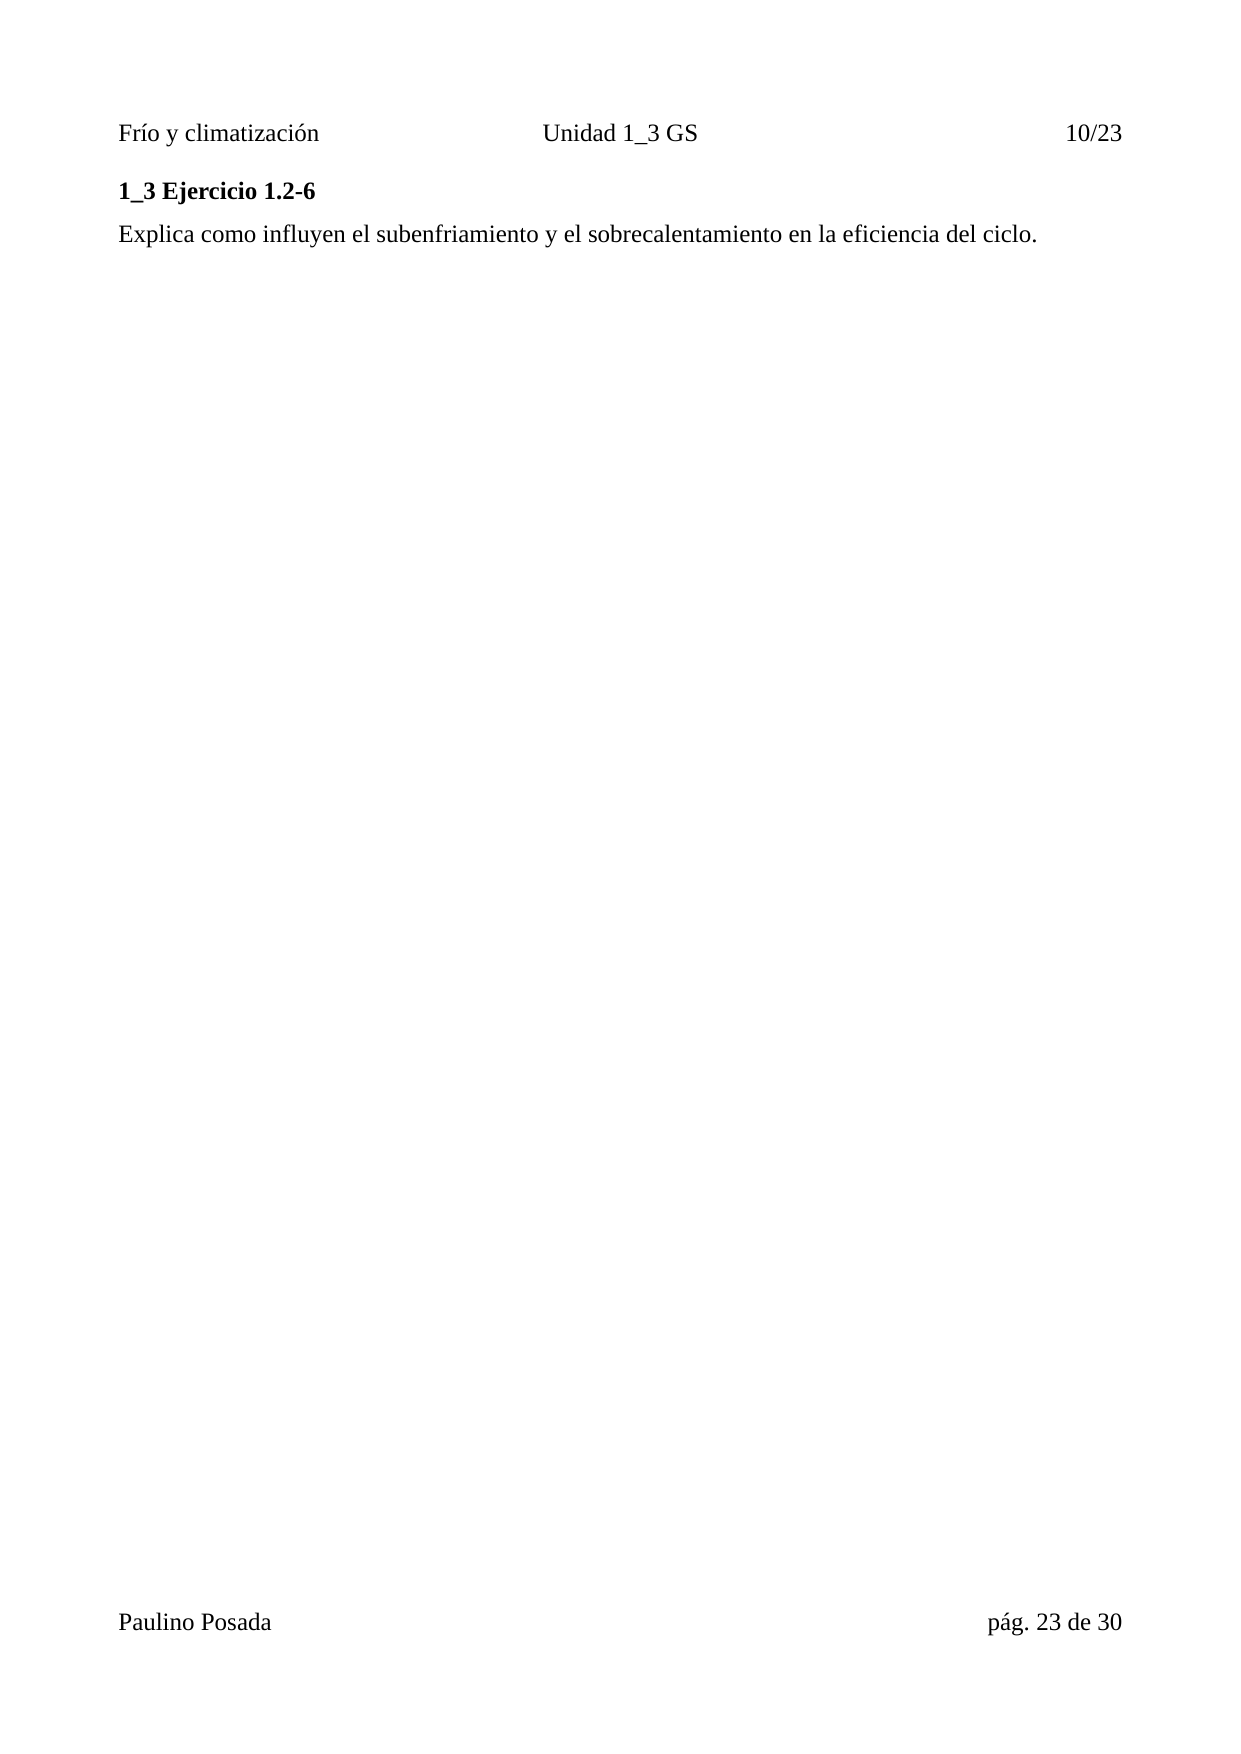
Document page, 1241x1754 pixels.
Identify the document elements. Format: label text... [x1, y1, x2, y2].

text 1_3 Ejercicio 1.2-6 [118, 176, 1122, 205]
text Explica como influyen el subenfriamiento y el sobrecalentamiento en la eficiencia del ciclo. [118, 219, 1122, 248]
